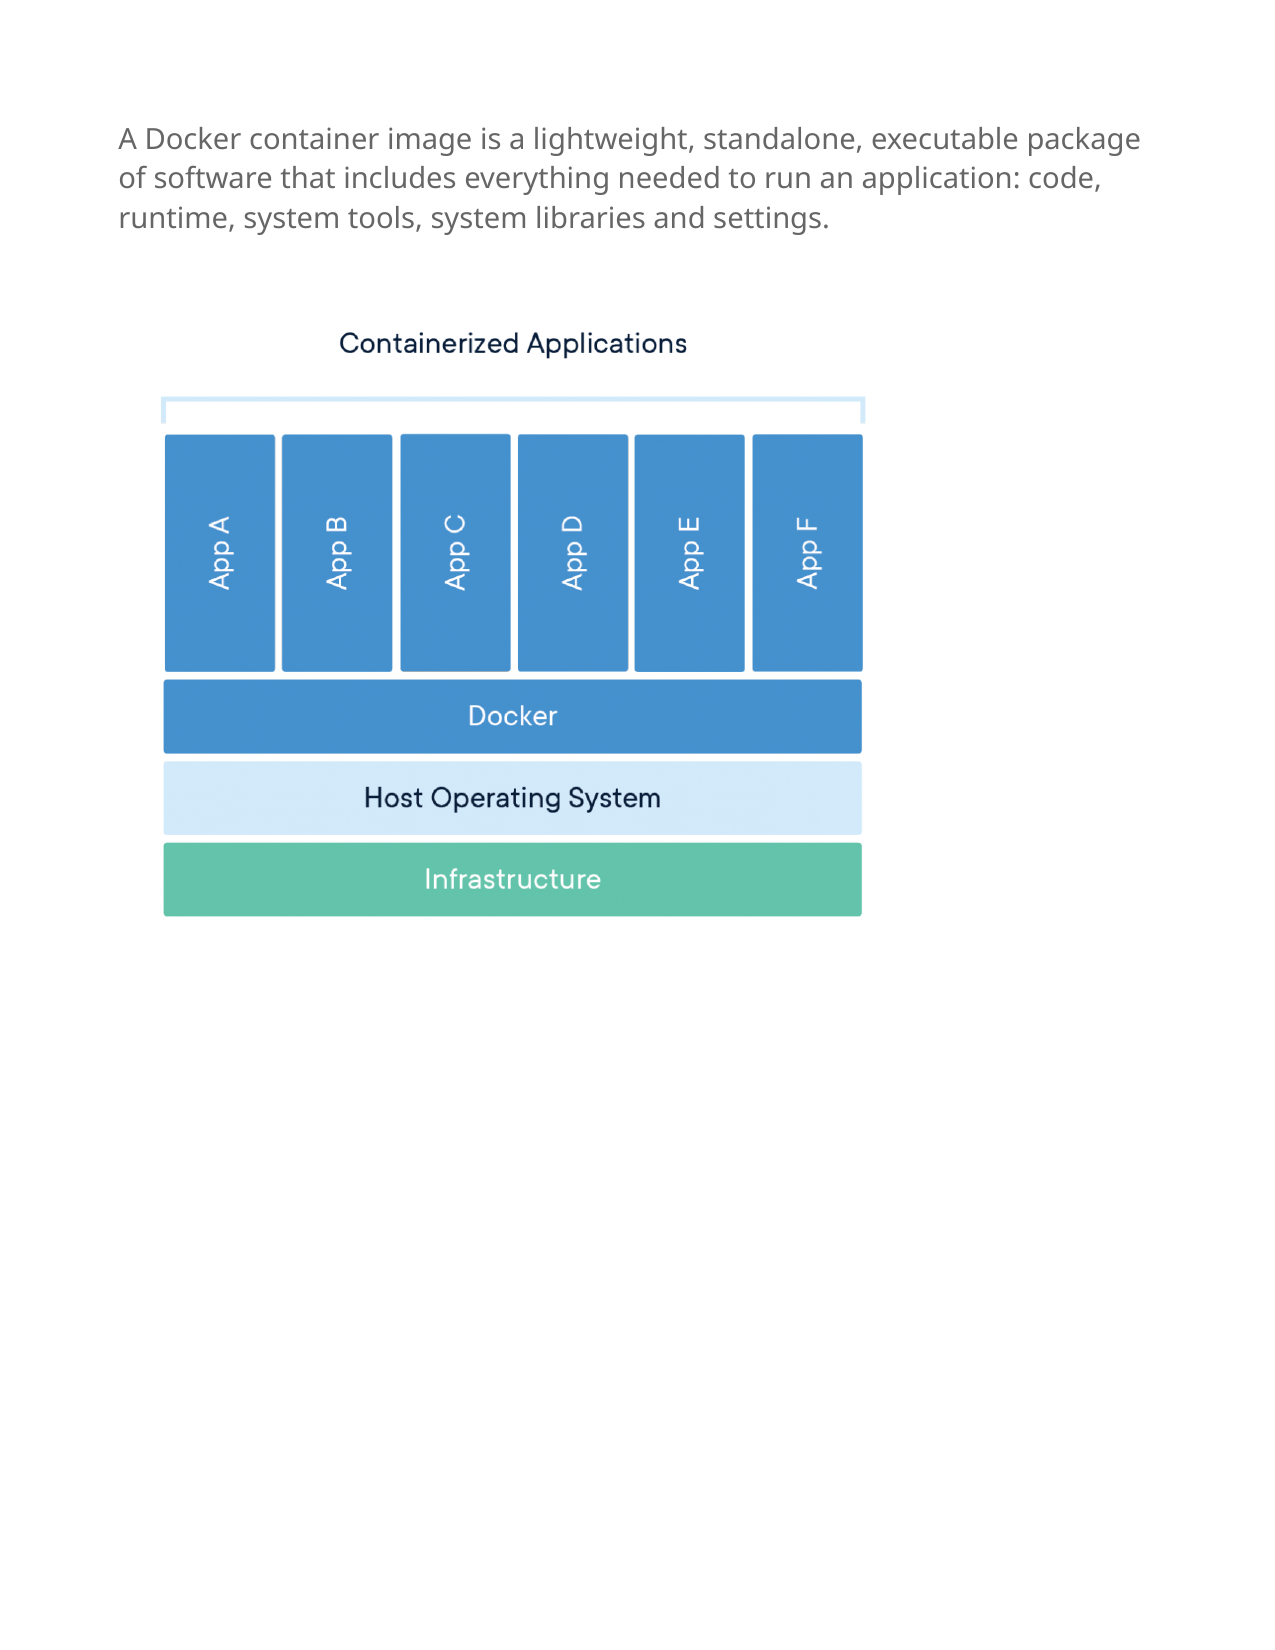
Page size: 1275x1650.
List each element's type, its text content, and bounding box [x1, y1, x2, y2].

picture [70, 237, 956, 1004]
text A Docker container image is a lightweight, standalone, executable package of software that includes everything needed to run an application: code, runtime, system tools, system libraries and settings. [118, 118, 1157, 237]
